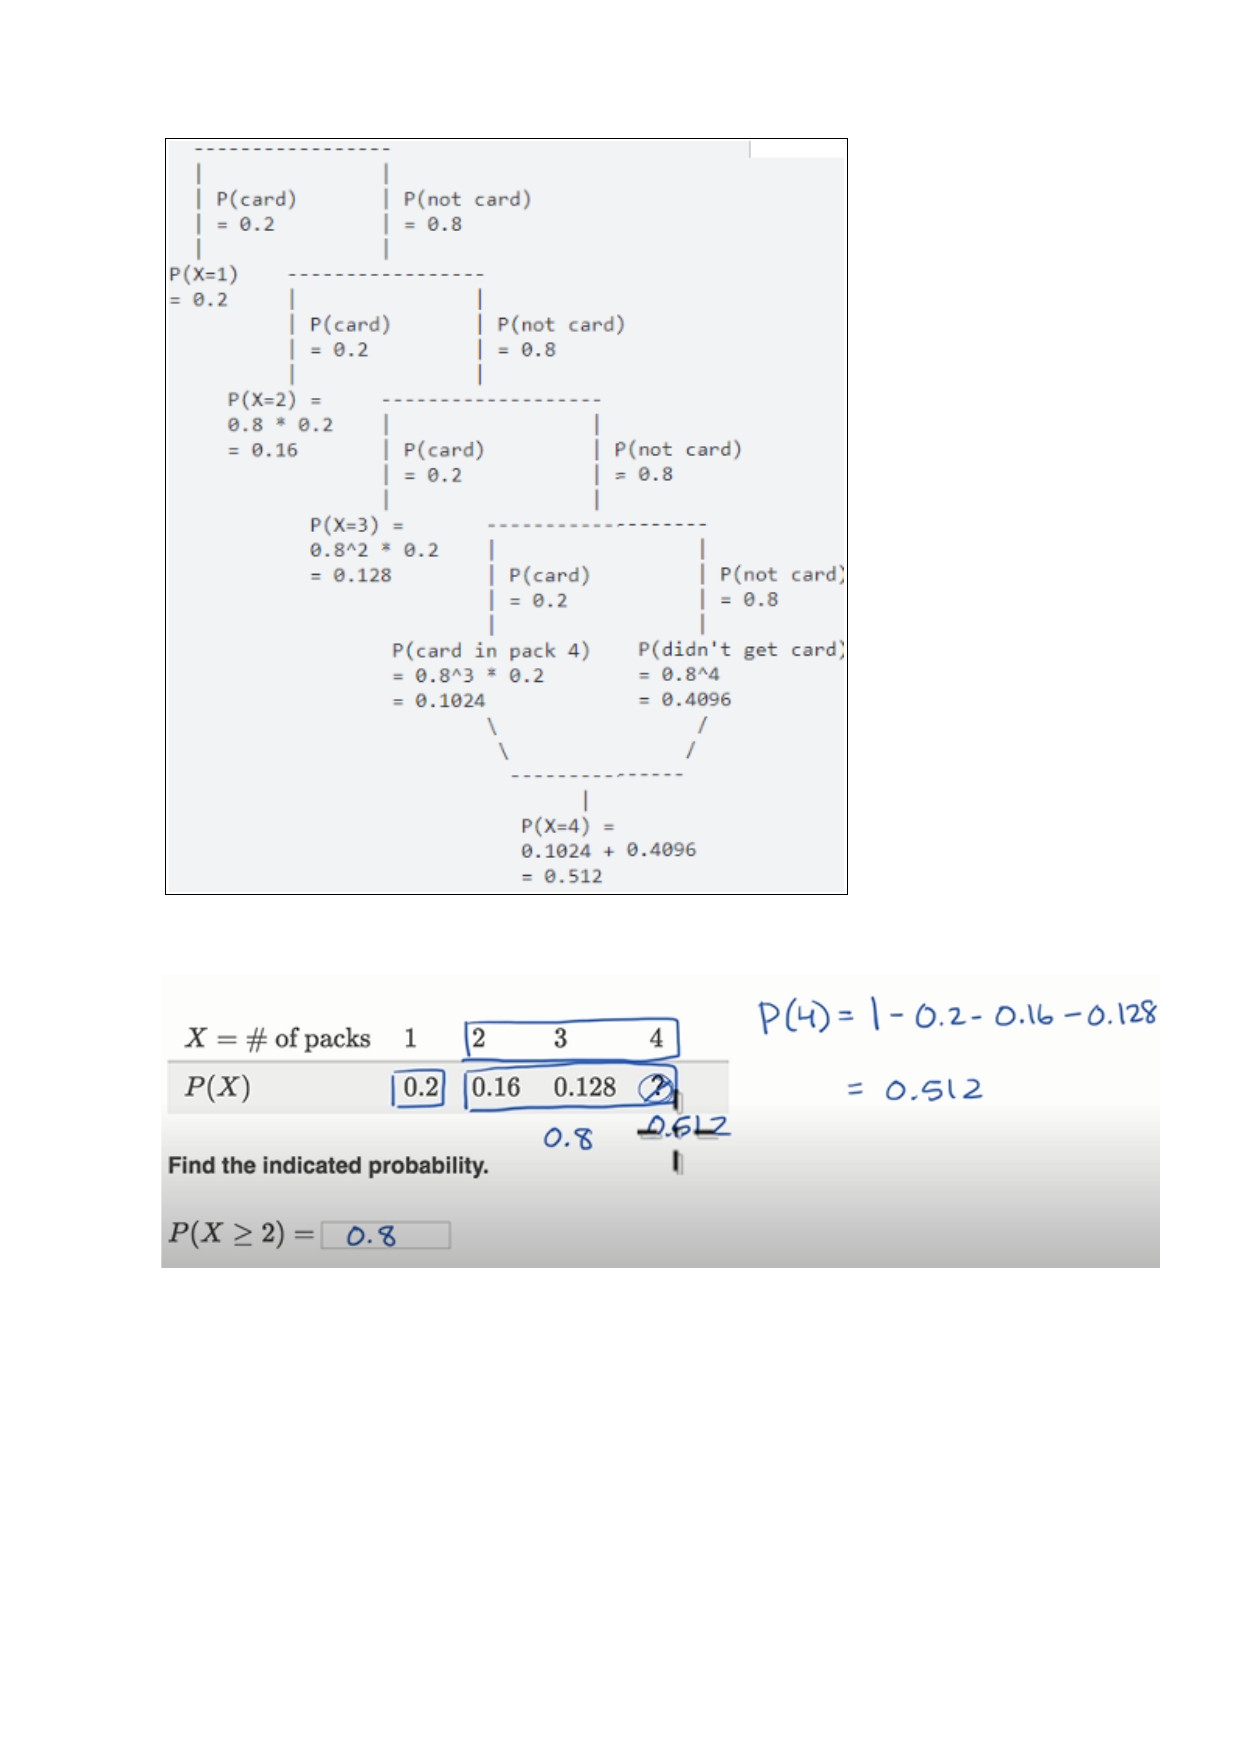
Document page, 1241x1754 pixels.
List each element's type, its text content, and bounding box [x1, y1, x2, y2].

picture [168, 141, 844, 892]
picture [161, 974, 1160, 1268]
text ­ [118, 242, 165, 282]
text ­ [848, 242, 1122, 282]
